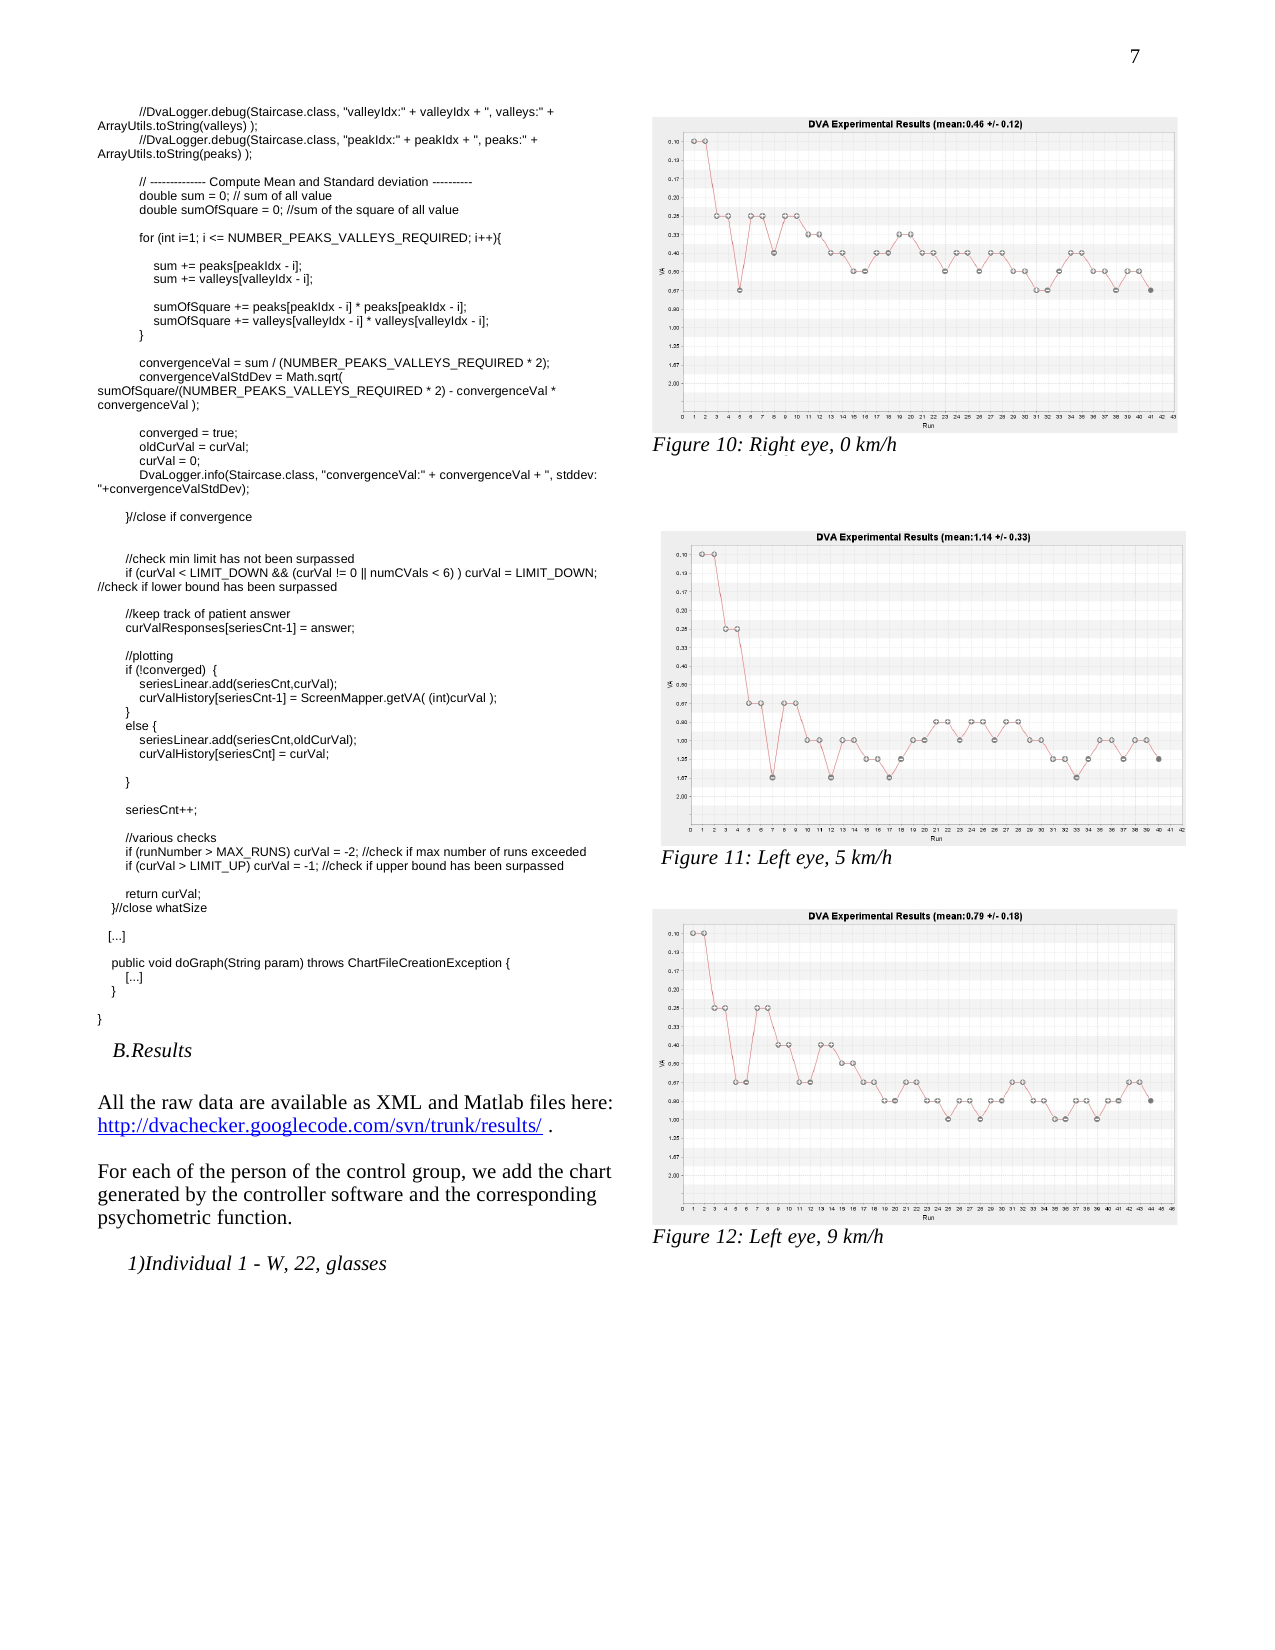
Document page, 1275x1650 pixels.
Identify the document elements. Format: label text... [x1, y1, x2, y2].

text sumOfSquare += valleys[valleyIdx - i] * valleys[valleyIdx - i]; [97, 314, 622, 328]
text double sum = 0; // sum of all value [97, 189, 622, 203]
text for (int i=1; i <= NUMBER_PEAKS_VALLEYS_REQUIRED; i++){ [97, 231, 622, 244]
text }//close whatSize [97, 901, 622, 914]
subtitle Individual 1 - W, 22, glasses [127, 1252, 622, 1275]
text //various checks [97, 831, 622, 845]
text convergenceVal = sum / (NUMBER_PEAKS_VALLEYS_REQUIRED * 2); [97, 356, 622, 370]
text return curVal; [97, 887, 622, 901]
text Figure 10: Right eye, 0 km/h [652, 433, 1177, 456]
text converged = true; [97, 426, 622, 440]
text All the raw data are available as XML and Matlab files here: http://dvachecker.googlecode.com/svn/trunk/results/ . [97, 1091, 622, 1137]
text [...] [97, 970, 622, 984]
text For each of the person of the control group, we add the chart generated by the controller software and the corresponding psychometric function. [97, 1160, 622, 1229]
text public void doGraph(String param) throws ChartFileCreationException { [97, 956, 622, 970]
text curVal = 0; [97, 454, 622, 468]
text seriesLinear.add(seriesCnt,curVal); [97, 677, 622, 691]
text //check min limit has not been surpassed [97, 552, 622, 566]
text [...] [97, 928, 622, 942]
text convergenceValStdDev = Math.sqrt( sumOfSquare/(NUMBER_PEAKS_VALLEYS_REQUIRED * 2) - convergenceVal * convergenceVal ); [97, 370, 622, 412]
text //DvaLogger.debug(Staircase.class, "peakIdx:" + peakIdx + ", peaks:" + ArrayUtils.toString(peaks) ); [97, 133, 622, 161]
text }//close if convergence [97, 510, 622, 524]
text seriesCnt++; [97, 803, 622, 817]
text } [97, 1012, 622, 1026]
text Figure 12: Left eye, 9 km/h [652, 1225, 1177, 1248]
text if (curVal < LIMIT_DOWN && (curVal != 0 || numCVals < 6) ) curVal = LIMIT_DOWN; //check if lower bound has been surpassed [97, 566, 622, 593]
text else { [97, 719, 622, 733]
text sum += peaks[peakIdx - i]; [97, 258, 622, 272]
text curValHistory[seriesCnt] = curVal; [97, 747, 622, 761]
picture [660, 531, 1186, 846]
text if (runNumber > MAX_RUNS) curVal = -2; //check if max number of runs exceeded [97, 845, 622, 859]
text sum += valleys[valleyIdx - i]; [97, 272, 622, 286]
text sumOfSquare += peaks[peakIdx - i] * peaks[peakIdx - i]; [97, 300, 622, 314]
text } [97, 705, 622, 719]
text // -------------- Compute Mean and Standard deviation ---------- [97, 175, 622, 189]
text oldCurVal = curVal; [97, 440, 622, 454]
text curValResponses[seriesCnt-1] = answer; [97, 621, 622, 635]
text if (curVal > LIMIT_UP) curVal = -1; //check if upper bound has been surpassed [97, 859, 622, 873]
picture [652, 909, 1178, 1225]
text seriesLinear.add(seriesCnt,oldCurVal); [97, 733, 622, 747]
text //keep track of patient answer [97, 607, 622, 621]
text } [97, 984, 622, 998]
subtitle Results [112, 1039, 622, 1062]
text curValHistory[seriesCnt-1] = ScreenMapper.getVA( (int)curVal ); [97, 691, 622, 705]
text if (!converged) { [97, 663, 622, 677]
text Figure 11: Left eye, 5 km/h [661, 846, 1186, 869]
text //plotting [97, 649, 622, 663]
text } [97, 775, 622, 789]
text //DvaLogger.debug(Staircase.class, "valleyIdx:" + valleyIdx + ", valleys:" + ArrayUtils.toString(valleys) ); [97, 105, 622, 133]
text } [97, 328, 622, 342]
text DvaLogger.info(Staircase.class, "convergenceVal:" + convergenceVal + ", stddev: "+convergenceValStdDev); [97, 468, 622, 496]
picture [652, 117, 1178, 433]
text double sumOfSquare = 0; //sum of the square of all value [97, 203, 622, 217]
